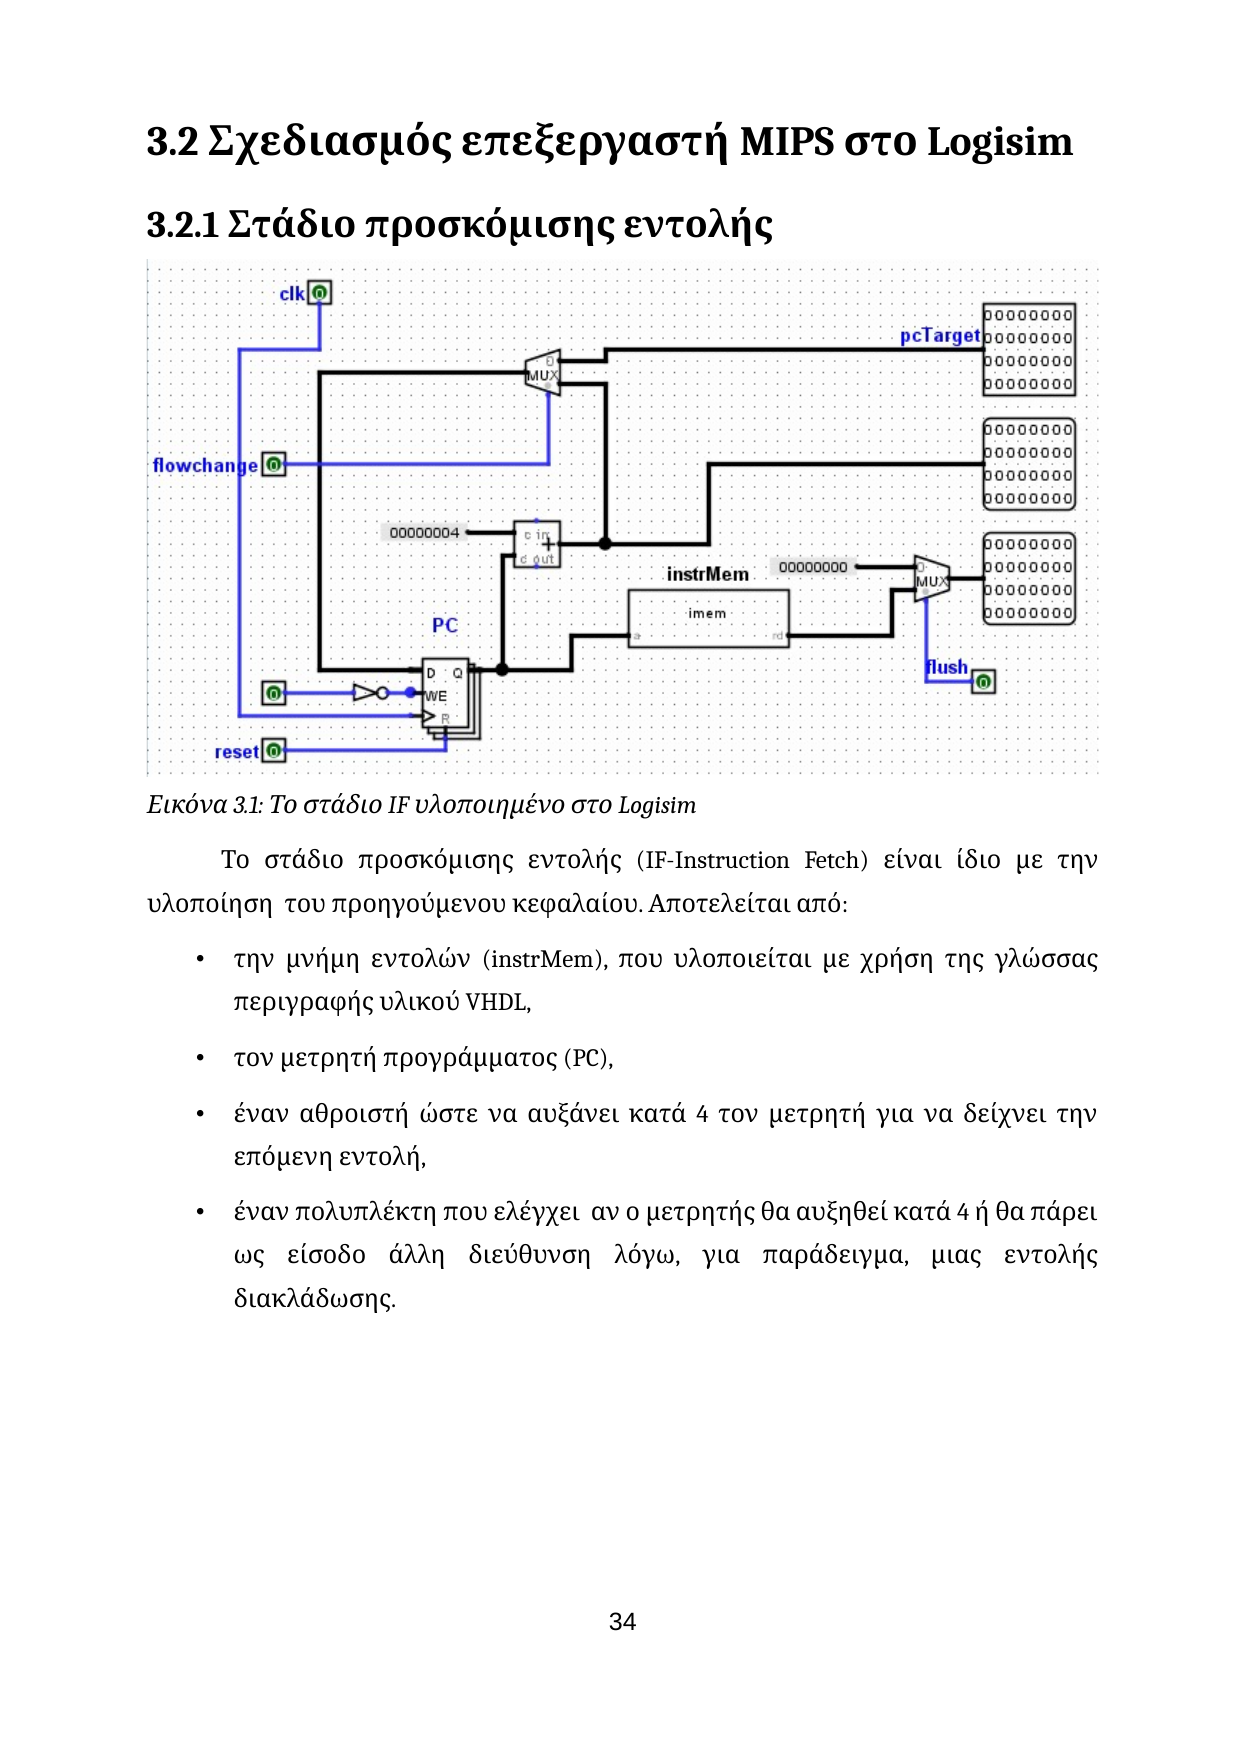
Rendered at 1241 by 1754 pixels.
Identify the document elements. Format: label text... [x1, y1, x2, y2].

subtitle 3.2.1 Στάδιο προσκόμισης εντολής [147, 203, 1098, 247]
list έναν αθροιστή ώστε να αυξάνει κατά 4 τον μετρητή για να δείχνει την επόμενη εντολή, [196, 1099, 1098, 1171]
text Εικόνα 3.1: Το στάδιο IF υλοποιημένο στο Logisim [147, 777, 1098, 819]
list την μνήμη εντολών (instrMem), που υλοποιείται με χρήση της γλώσσας περιγραφής υλικού VHDL, [196, 945, 1098, 1017]
picture [146, 259, 1099, 777]
list έναν πολυπλέκτη που ελέγχει αν ο μετρητής θα αυξηθεί κατά 4 ή θα πάρει ως είσοδο άλλη διεύθυνση λόγω, για παράδειγμα, μιας εντολής διακλάδωσης. [196, 1198, 1098, 1313]
list τον μετρητή προγράμματος (PC), [196, 1044, 1098, 1073]
subtitle 3.2 Σχεδιασμός επεξεργαστή MIPS στο Logisim [147, 118, 1098, 166]
text Το στάδιο προσκόμισης εντολής (IF-Instruction Fetch) είναι ίδιο με την υλοποίηση του προηγούμενου κεφαλαίου. Αποτελείται από: [147, 846, 1098, 918]
